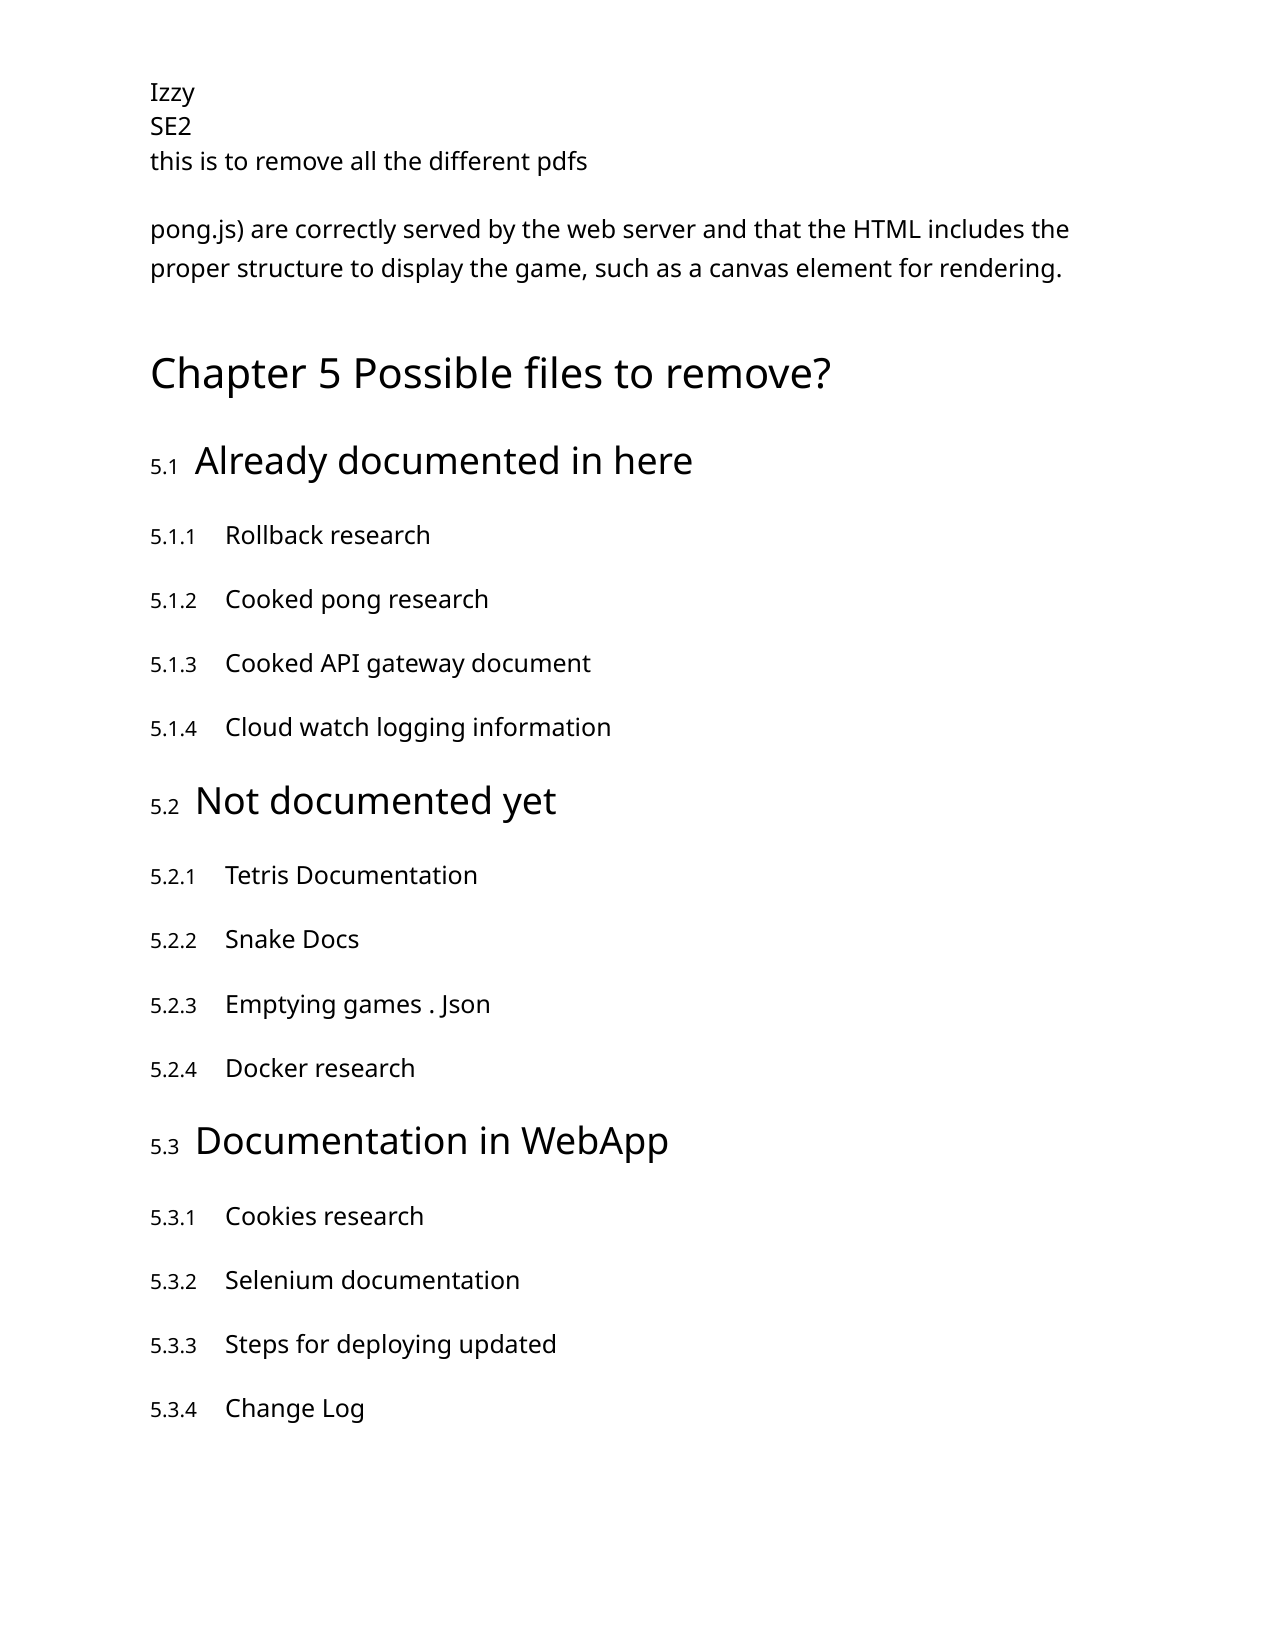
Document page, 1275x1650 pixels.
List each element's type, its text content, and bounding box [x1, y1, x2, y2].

subtitle Cloud watch logging information [150, 710, 1125, 744]
subtitle Already documented in here [150, 434, 1125, 485]
subtitle Possible files to remove? [150, 344, 1125, 401]
subtitle Cooked API gateway document [150, 646, 1125, 680]
subtitle Cooked pong research [150, 582, 1125, 616]
subtitle Tetris Documentation [150, 858, 1125, 892]
subtitle Steps for deploying updated [150, 1327, 1125, 1361]
subtitle Selenium documentation [150, 1262, 1125, 1296]
subtitle Cookies research [150, 1198, 1125, 1232]
subtitle Docker research [150, 1050, 1125, 1084]
subtitle Change Log [150, 1391, 1125, 1425]
subtitle Not documented yet [150, 774, 1125, 825]
subtitle Snake Docs [150, 922, 1125, 956]
subtitle Emptying games . Json [150, 986, 1125, 1020]
subtitle Rollback research [150, 518, 1125, 552]
subtitle Documentation in WebApp [150, 1114, 1125, 1166]
text pong.js) are correctly served by the web server and that the HTML includes the proper structure to display the game, such as a canvas element for rendering. [150, 211, 1125, 284]
